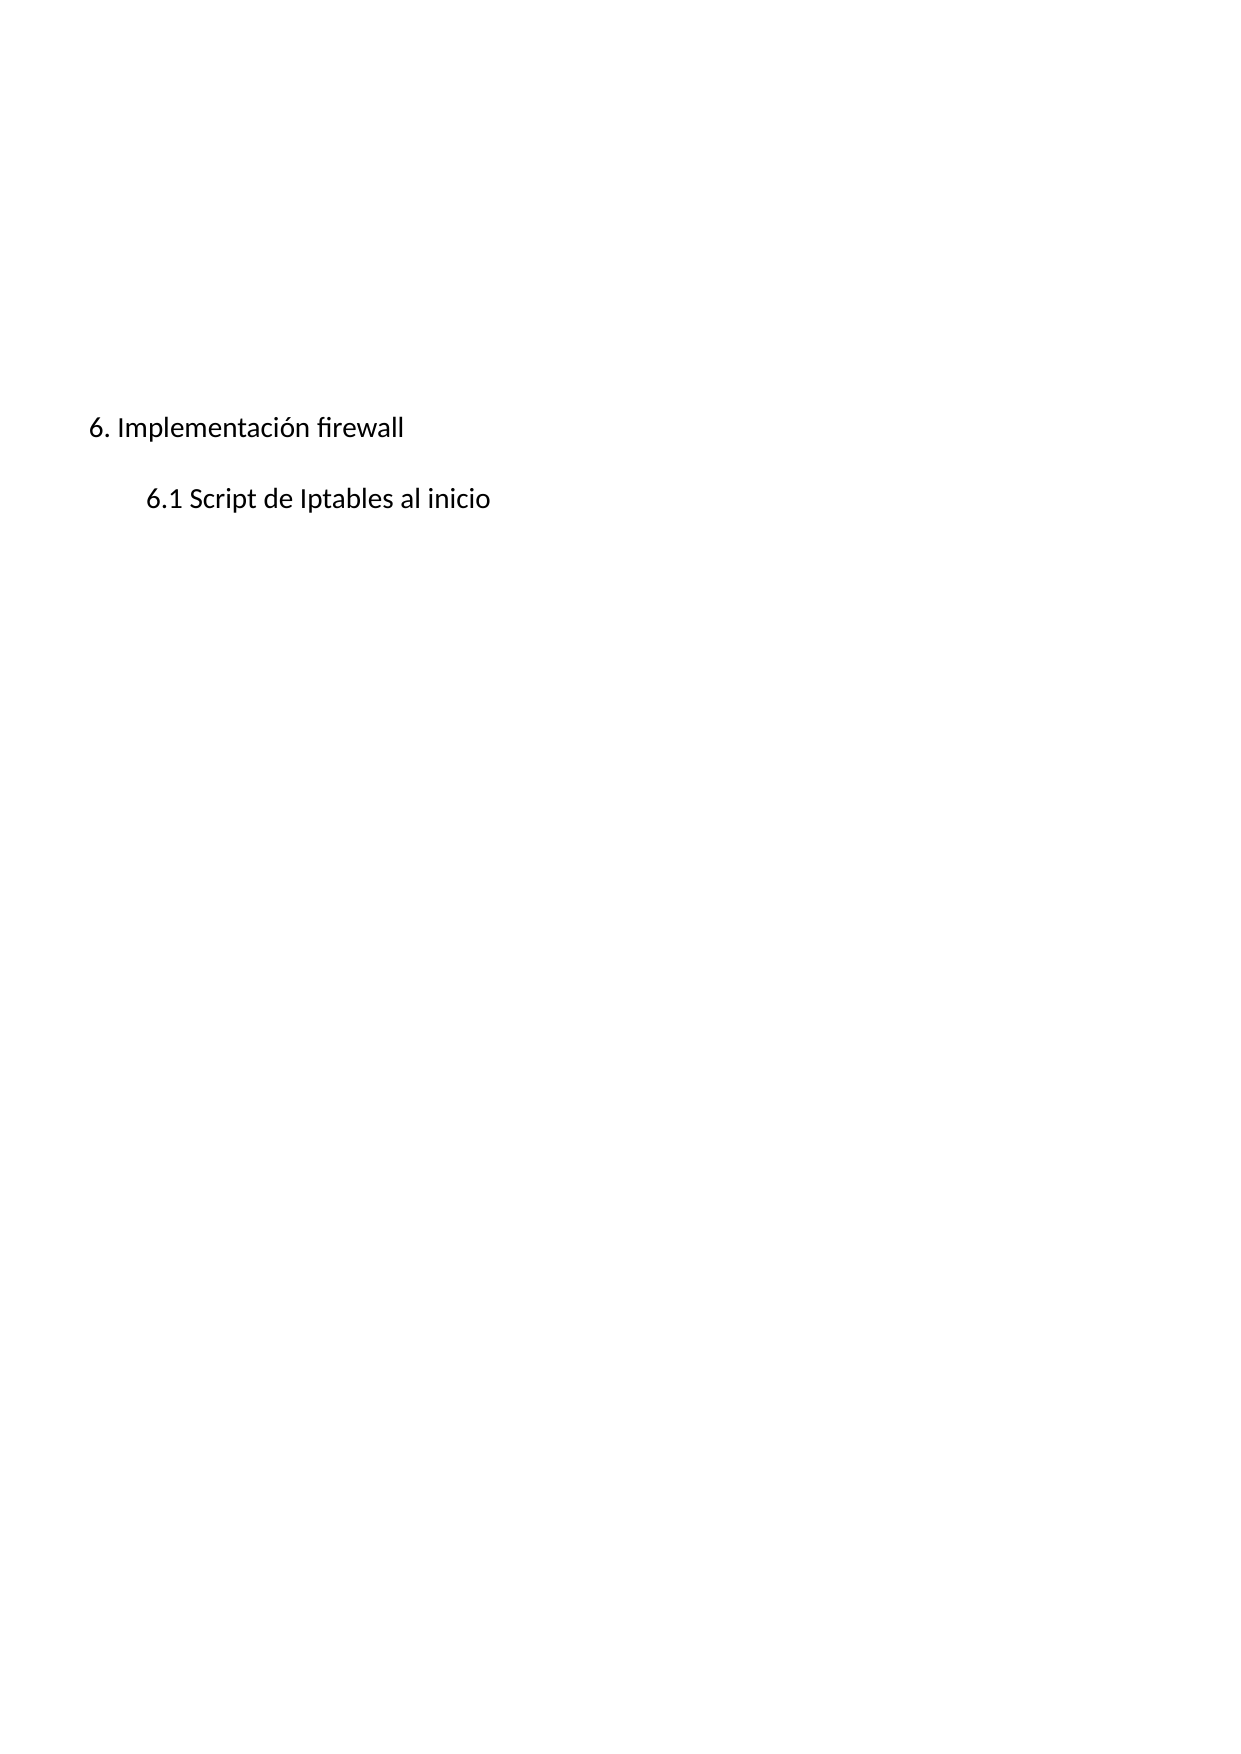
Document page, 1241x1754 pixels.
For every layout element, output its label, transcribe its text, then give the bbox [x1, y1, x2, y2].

list 6. Implementación firewall [88, 409, 1152, 445]
text 6.1 Script de Iptables al inicio [146, 480, 1152, 516]
